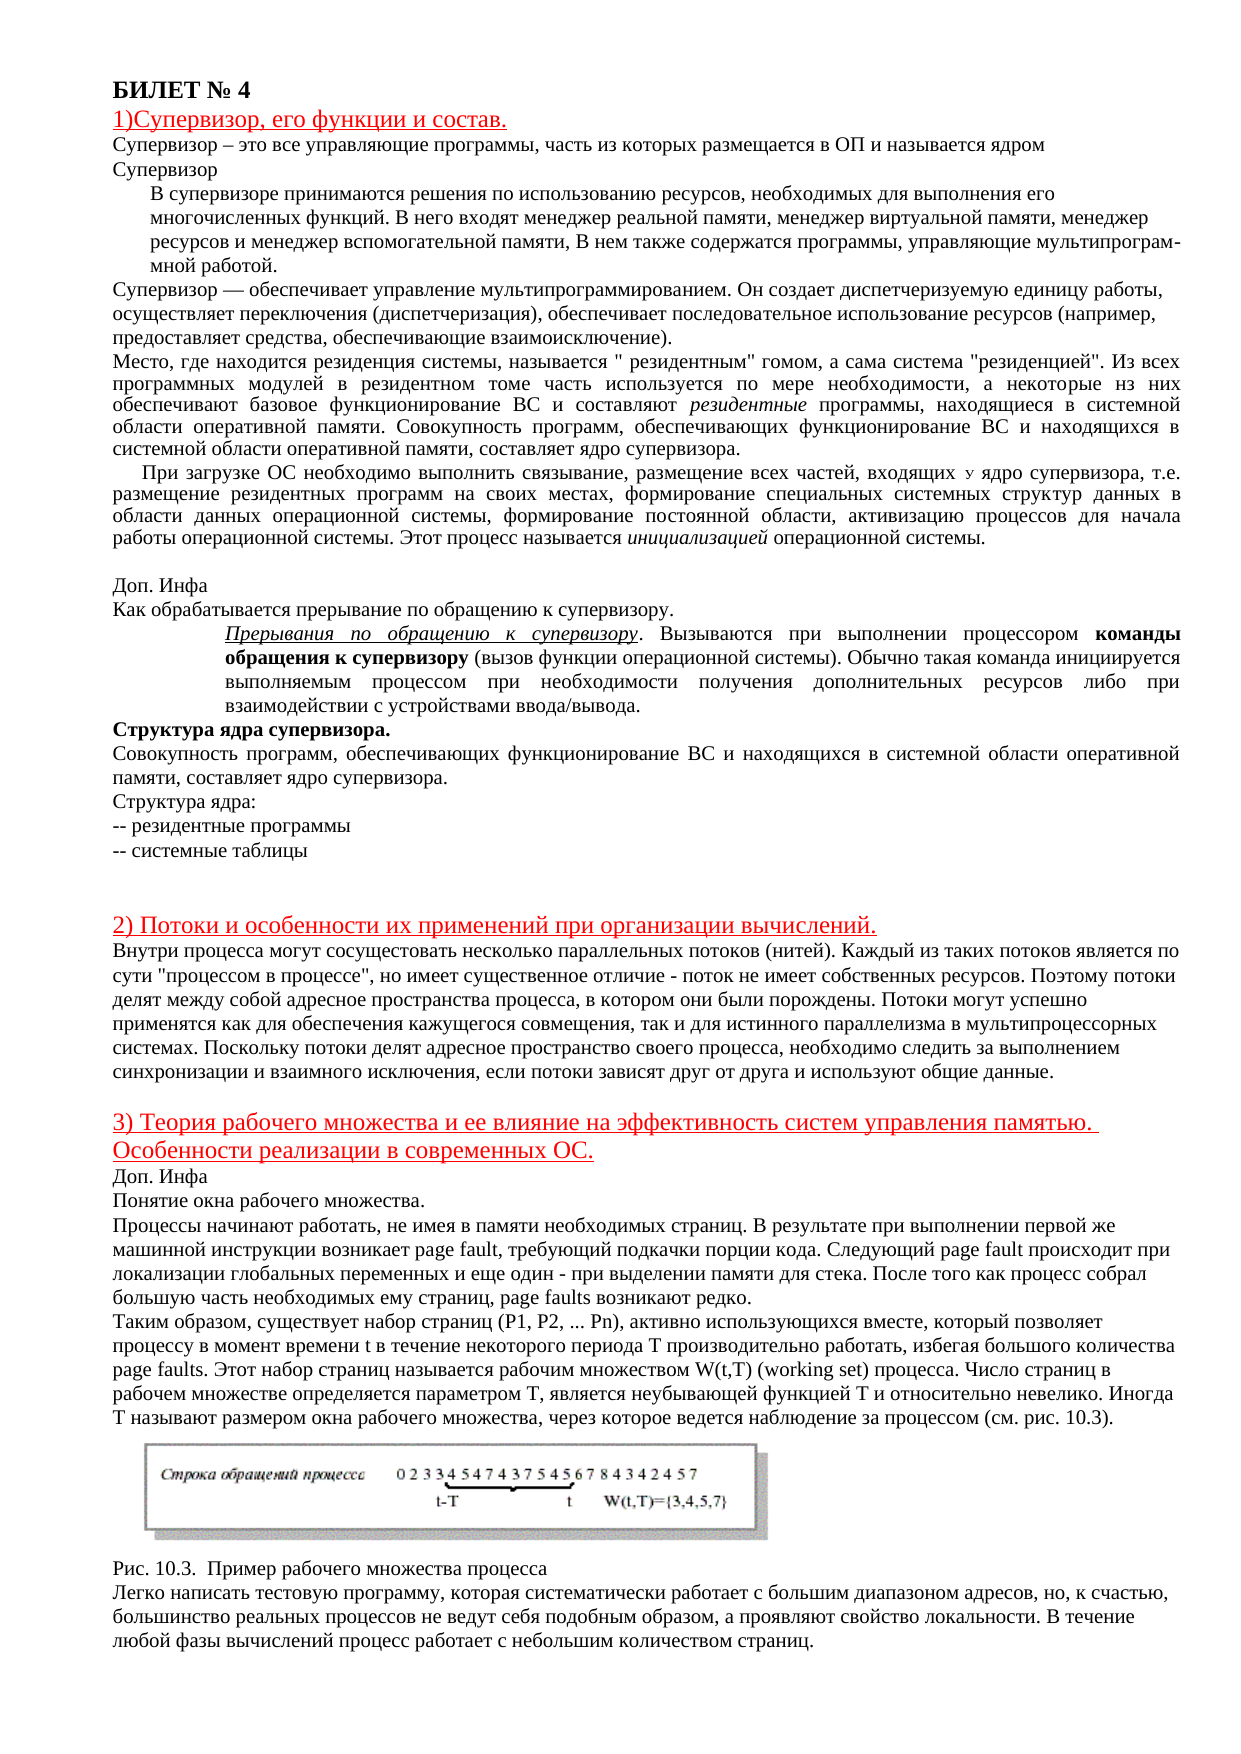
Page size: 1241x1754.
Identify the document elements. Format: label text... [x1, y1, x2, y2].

text -- резидентные программы [112, 813, 1181, 837]
text Совокупность программ, обеспечивающих функционирование ВС и находящихся в системной области оперативной памяти, составляет ядро супервизора. [112, 741, 1181, 789]
text Процессы начинают работать, не имея в памяти необходимых страниц. В результате при выполнении первой же машинной инструкции возникает page fault, требующий подкачки порции кода. Следующий page fault происходит при локализации глобальных переменных и еще один - при выделении памяти для стека. После того как процесс собрал большую часть необходимых ему страниц, page faults возникают редко. [112, 1212, 1181, 1309]
text -- системные таблицы [112, 837, 1181, 862]
text Супервизор – это все управляющие программы, часть из которых размещается в ОП и называется ядром [112, 132, 1181, 156]
text Рис. 10.3. Пример рабочего множества процесса [112, 1556, 1181, 1580]
text Внутри процесса могут сосущестовать несколько параллельных потоков (нитей). Каждый из таких потоков является по сути "процессом в процессе", но имеет существенное отличие - поток не имеет собственных ресурсов. Поэтому потоки делят между собой адресное пространства процесса, в котором они были порождены. Потоки могут успешно применятся как для обеспечения кажущегося совмещения, так и для истинного параллелизма в мультипроцессорных системах. Поскольку потоки делят адресное пространство своего процесса, необходимо следить за выполнением синхронизации и взаимного исключения, если потоки зависят друг от друга и используют общие данные. [112, 938, 1181, 1083]
text Легко написать тестовую программу, которая систематически работает с большим диапазоном адресов, но, к счастью, большинство реальных процессов не ведут себя подобным образом, а проявляют свойство локальности. В течение любой фазы вычислений процесс работает с небольшим количеством страниц. [112, 1580, 1181, 1652]
text 2) Потоки и особенности их применений при организации вычислений. [112, 910, 1181, 938]
text Как обрабатывается прерывание по обращению к супервизору. [112, 597, 1181, 621]
text В супервизоре принимаются решения по использованию ресурсов, необходимых для выполнения его многочисленных функций. В него входят менеджер реальной памяти, менеджер виртуальной памяти, менеджер ресурсов и менеджер вспомогательной памяти, В нем также содержатся программы, управляющие мультипрограм­мной работой. [150, 181, 1181, 277]
text 3) Теория рабочего множества и ее влияние на эффективность систем управления памятью. Особенности реализации в современных ОС. [112, 1107, 1181, 1164]
text При загрузке ОС необходимо выполнить связывание, размещение всех частей, входящих у ядро супервизора, т.е. размещение резидентных программ на своих местах, формирование специальных системных струк­тур данных в области данных операционной системы, формирование по­стоянной области, активизацию процессов для начала работы операци­онной системы. Этот процесс называется инициализацией операционной системы. [112, 460, 1181, 549]
text Супервизор [112, 156, 1181, 181]
text Место, где находится резиденция системы, называется " резидентным" гомом, а сама система "резиденцией". Из всех программных модулей в резидентном томе часть используется по мере необходимости, а некото­рые нз них обеспечивают базовое функционирование ВС и составляют резидентные программы, находящиеся в системной области оперативной памяти. Совокупность программ, обеспечивающих функционирование ВС и находящихся в системной области оперативной памяти, составляет ядро супервизора. [112, 349, 1181, 460]
text Таким образом, существует набор страниц (P1, P2, ... Pn), активно использующихся вместе, который позволяет процессу в момент времени t в течение некоторого периода T производительно работать, избегая большого количества page faults. Этот набор страниц называется рабочим множеством W(t,T) (working set) процесса. Число страниц в рабочем множестве определяется параметром Т, является неубывающей функцией T и относительно невелико. Иногда T называют размером окна рабочего множества, через которое ведется наблюдение за процессом (см. рис. 10.3). [112, 1309, 1181, 1429]
text Понятие окна рабочего множества. [112, 1188, 1181, 1212]
text БИЛЕТ № 4 [112, 75, 1181, 104]
text Структура ядра: [112, 789, 1181, 813]
text Доп. Инфа [112, 1164, 1181, 1188]
list Прерывания по обращению к супервизору. Вызываются при выполнении процессором команды обращения к супервизору (вызов функции операционной системы). Обычно такая команда инициируется выполняемым процессом при необходимости получения дополнительных ресурсов либо при взаимодействии с устройствами ввода/вывода. [187, 621, 1181, 717]
text 1)Супервизор, его функции и состав. [112, 104, 1181, 132]
text Доп. Инфа [112, 573, 1181, 597]
text Супервизор — обеспечивает управление мультипрограммирова­нием. Он создает диспетчеризуемую единицу работы, осущест­вляет переключения (диспетчеризация), обеспечивает последова­тельное использование ресурсов (например, предоставляет средст­ва, обеспечивающие взаимоисключение). [112, 277, 1181, 349]
text Структура ядра супервизора. [112, 717, 1181, 741]
